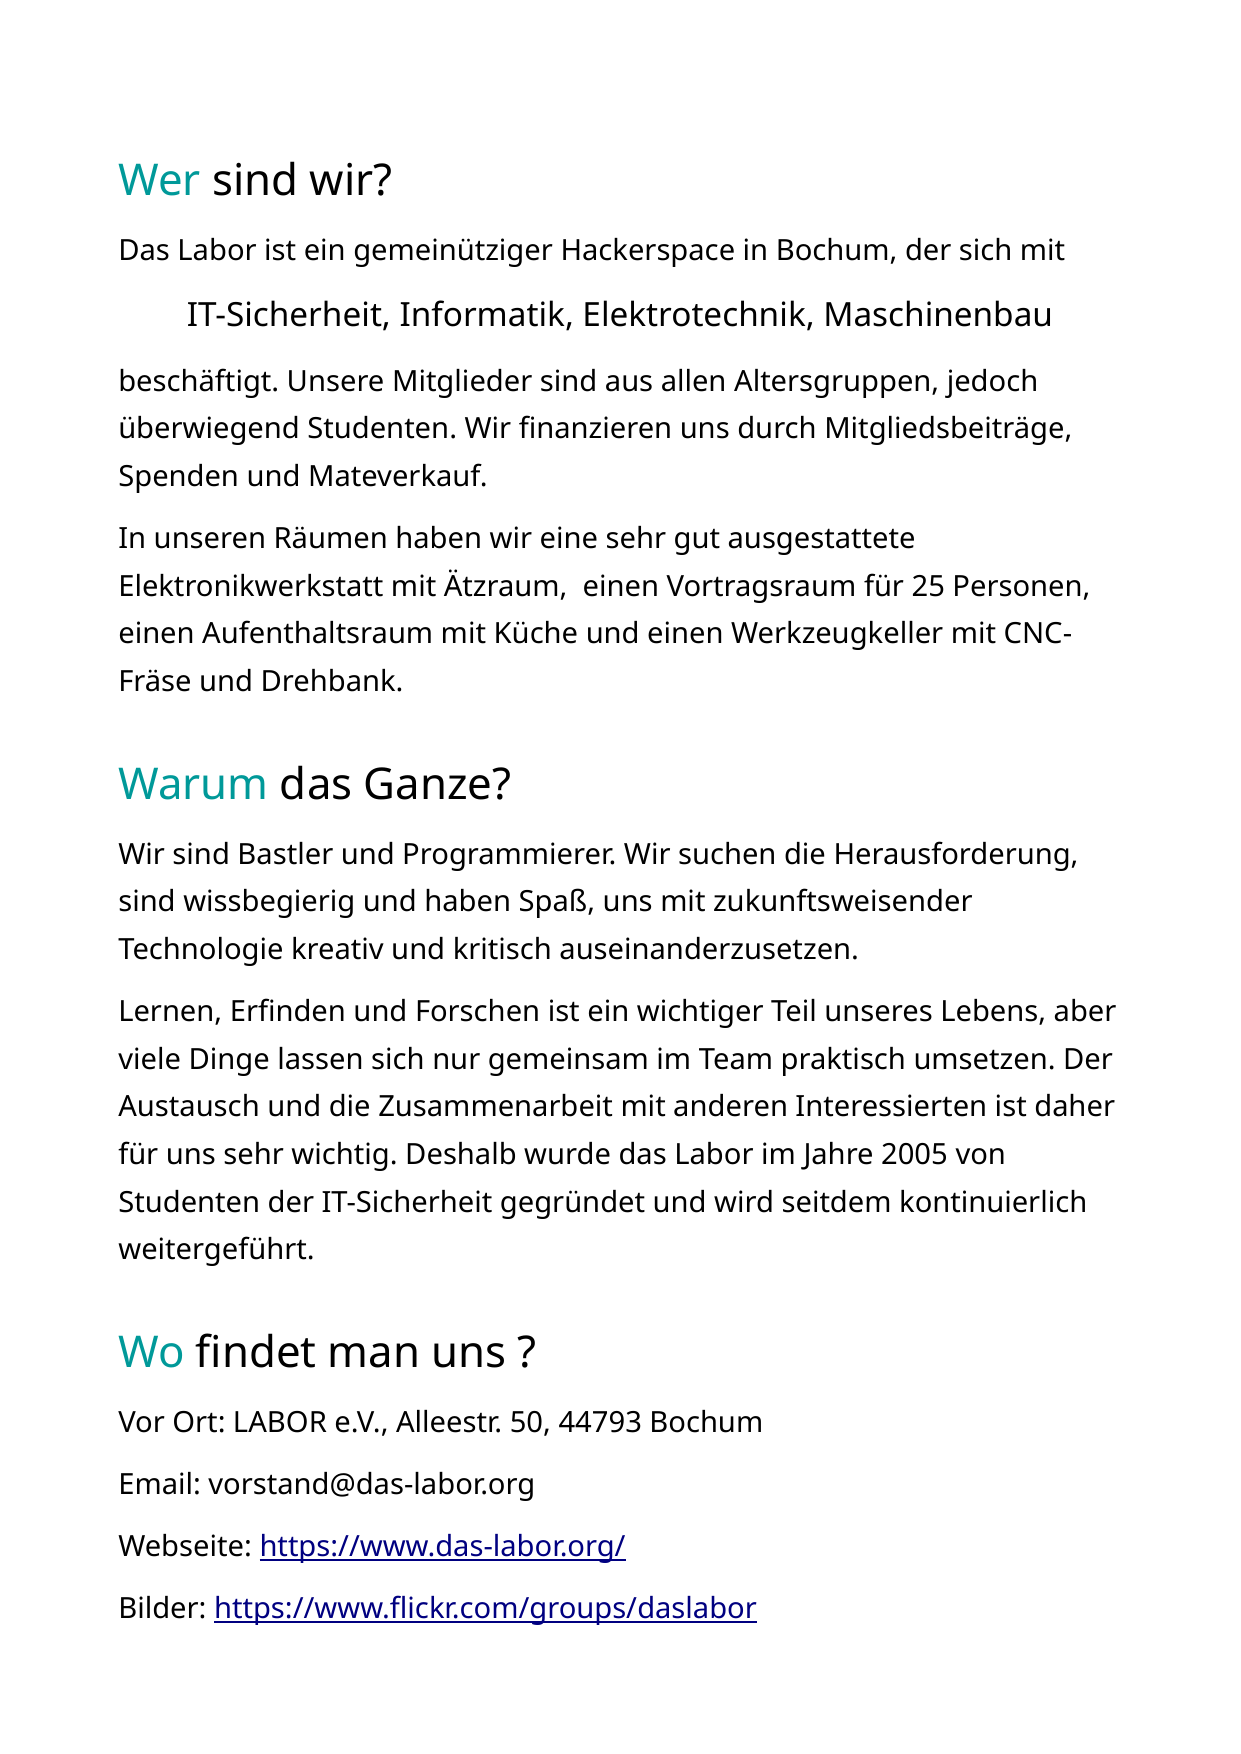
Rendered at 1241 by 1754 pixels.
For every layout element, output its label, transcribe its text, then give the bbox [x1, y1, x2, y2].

text IT-Sicherheit, Informatik, Elektrotechnik, Maschinenbau [118, 291, 1122, 336]
text Vor Ort: LABOR e.V., Alleestr. 50, 44793 Bochum [118, 1401, 1122, 1441]
text Lernen, Erfinden und Forschen ist ein wichtiger Teil unseres Lebens, aber viele Dinge lassen sich nur gemeinsam im Team praktisch umsetzen. Der Austausch und die Zusammenarbeit mit anderen Interessierten ist daher für uns sehr wichtig. Deshalb wurde das Labor im Jahre 2005 von Studenten der IT-Sicherheit gegründet und wird seitdem kontinuierlich weitergeführt. [118, 990, 1122, 1268]
subtitle Warum das Ganze? [118, 752, 1107, 812]
text Das Labor ist ein gemeinütziger Hackerspace in Bochum, der sich mit [118, 229, 1122, 268]
subtitle Wer sind wir? [118, 148, 1107, 208]
text In unseren Räumen haben wir eine sehr gut ausgestattete Elektronikwerkstatt mit Ätzraum, einen Vortragsraum für 25 Personen, einen Aufenthaltsraum mit Küche und einen Werkzeugkeller mit CNC-Fräse und Drehbank. [118, 517, 1122, 700]
text Bilder: https://www.flickr.com/groups/daslabor [118, 1588, 1122, 1627]
text Webseite: https://www.das-labor.org/ [118, 1526, 1122, 1565]
text Email: vorstand@das-labor.org [118, 1463, 1122, 1503]
subtitle Wo findet man uns ? [118, 1321, 1107, 1380]
text Wir sind Bastler und Programmierer. Wir suchen die Herausforderung, sind wissbegierig und haben Spaß, uns mit zukunftsweisender Technologie kreativ und kritisch auseinanderzusetzen. [118, 833, 1122, 968]
text beschäftigt. Unsere Mitglieder sind aus allen Altersgruppen, jedoch überwiegend Studenten. Wir finanzieren uns durch Mitgliedsbeiträge, Spenden und Mateverkauf. [118, 360, 1122, 495]
